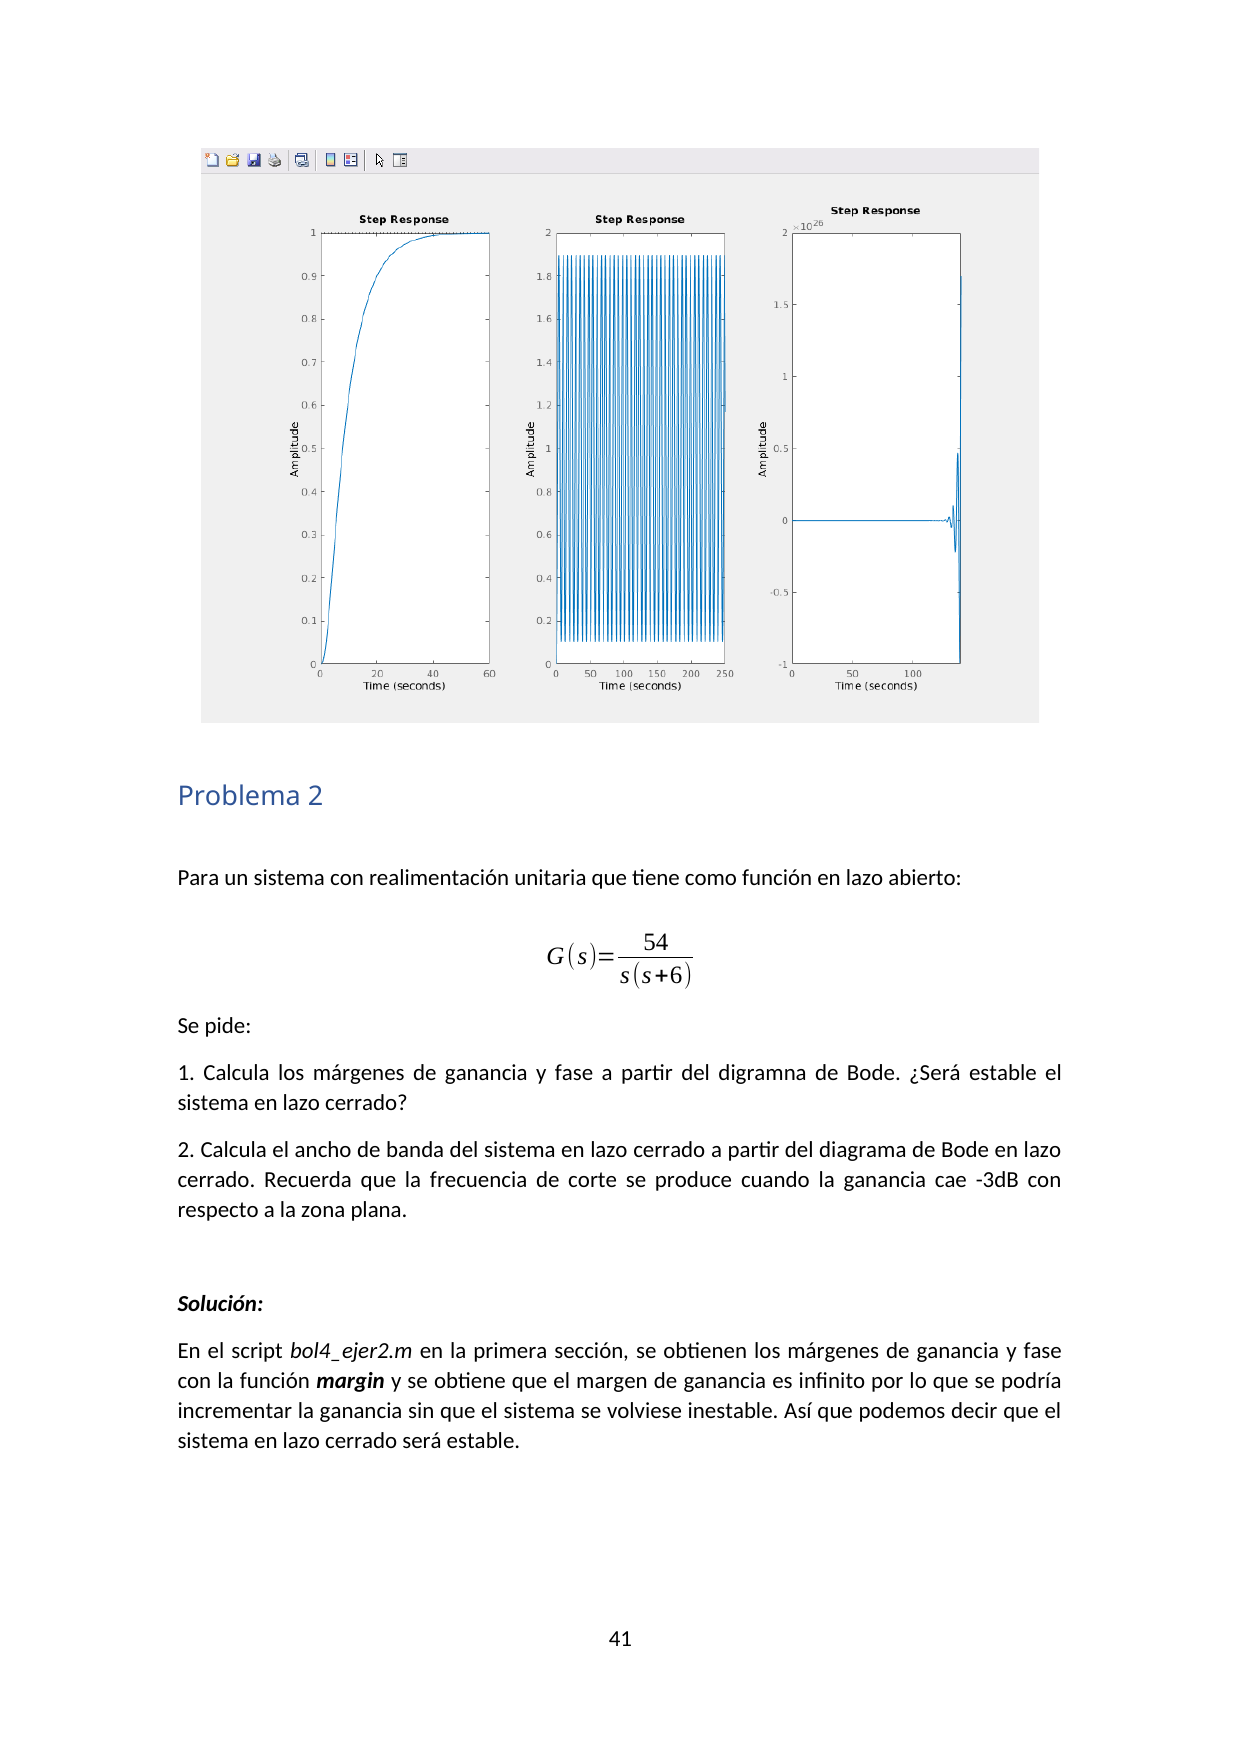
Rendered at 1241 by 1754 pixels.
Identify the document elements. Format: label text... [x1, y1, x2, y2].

text 1. Calcula los márgenes de ganancia y fase a partir del digramna de Bode. ¿Será estable el sistema en lazo cerrado? [177, 1058, 1063, 1116]
picture [201, 147, 1040, 723]
text 2. Calcula el ancho de banda del sistema en lazo cerrado a partir del diagrama de Bode en lazo cerrado. Recuerda que la frecuencia de corte se produce cuando la ganancia cae -3dB con respecto a la zona plana. [177, 1135, 1063, 1223]
text Solución: [177, 1289, 1063, 1317]
text Para un sistema con realimentación unitaria que tiene como función en lazo abierto: [177, 863, 1063, 891]
text En el script bol4_ejer2.m en la primera sección, se obtienen los márgenes de ganancia y fase con la función margin y se obtiene que el margen de ganancia es infinito por lo que se podría incrementar la ganancia sin que el sistema se volviese inestable. Así que podemos decir que el sistema en lazo cerrado será estable. [177, 1336, 1063, 1454]
subtitle Problema 2 [177, 776, 1063, 813]
text Se pide: [177, 910, 1063, 1039]
